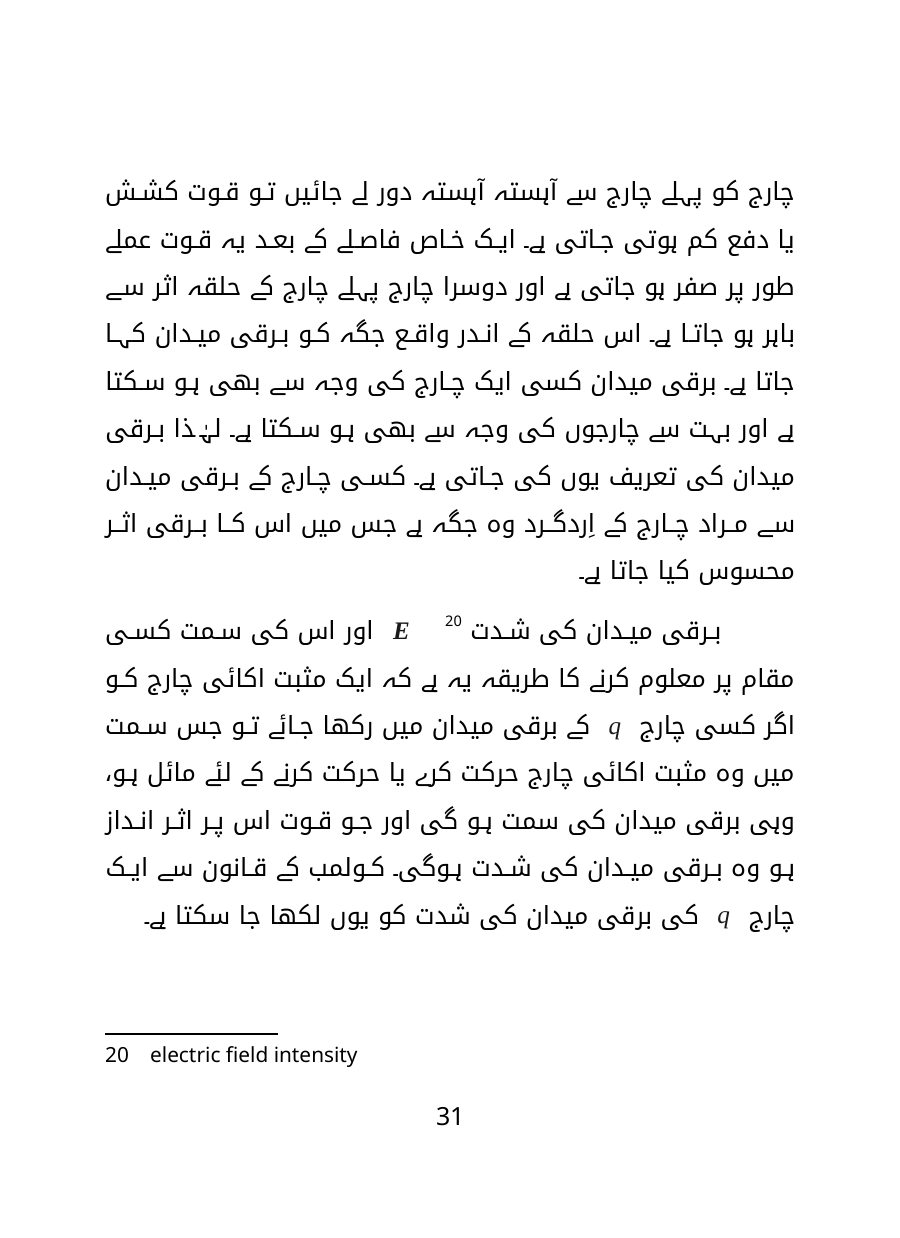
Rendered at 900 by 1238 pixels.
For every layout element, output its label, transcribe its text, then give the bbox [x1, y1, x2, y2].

text برقی میدان کی شدت اور اس کی سمت کسی مقام پر معلوم کرنے کا طریقہ یہ ہے کہ ایک مثبت اکائی چارج کو اگر کسی چارجکے برقی میدان میں رکھا جائے تو جس سمت میں وہ مثبت اکائی چارج حرکت کرے یا حرکت کرنے کے لئے مائل ہو، وہی برقی میدان کی سمت ہو گی اور جو قوت اس پر اثر انداز ہو وہ برقی میدان کی شدت ہوگی۔ کولمب کے قانون سے ایک چارجکی برقی میدان کی شدت کو یوں لکھا جا سکتا ہے۔ [105, 608, 795, 939]
text electric field intensity [105, 1040, 795, 1068]
text اگر ایک چارج کسی جگہ موجود ہو اور دوسرا چارج اس کے قریب لایا جائے تو دوسرے چارج پر کشش یا دفع کی قوت عمل کرے گی جس کا تعین کولمب کے قانون سے ہوتا ہے۔ اگر دوسرے چارج کو پہلے چارج سے آہستہ آہستہ دور لے جائیں تو قوت کشش یا دفع کم ہوتی جاتی ہے۔ ایک خاص فاصلے کے بعد یہ قوت عملے طور پر صفر ہو جاتی ہے اور دوسرا چارج پہلے چارج کے حلقہ اثر سے باہر ہو جاتا ہے۔ اس حلقہ کے اندر واقع جگہ کو برقی میدان کہا جاتا ہے۔ برقی میدان کسی ایک چارج کی وجہ سے بھی ہو سکتا ہے اور بہت سے چارجوں کی وجہ سے بھی ہو سکتا ہے۔ لہٰذا برقی میدان کی تعریف یوں کی جاتی ہے۔ کسی چارج کے برقی میدان سے مراد چارج کے اِردگرد وہ جگہ ہے جس میں اس کا برقی اثر محسوس کیا جاتا ہے۔ [105, 168, 795, 595]
